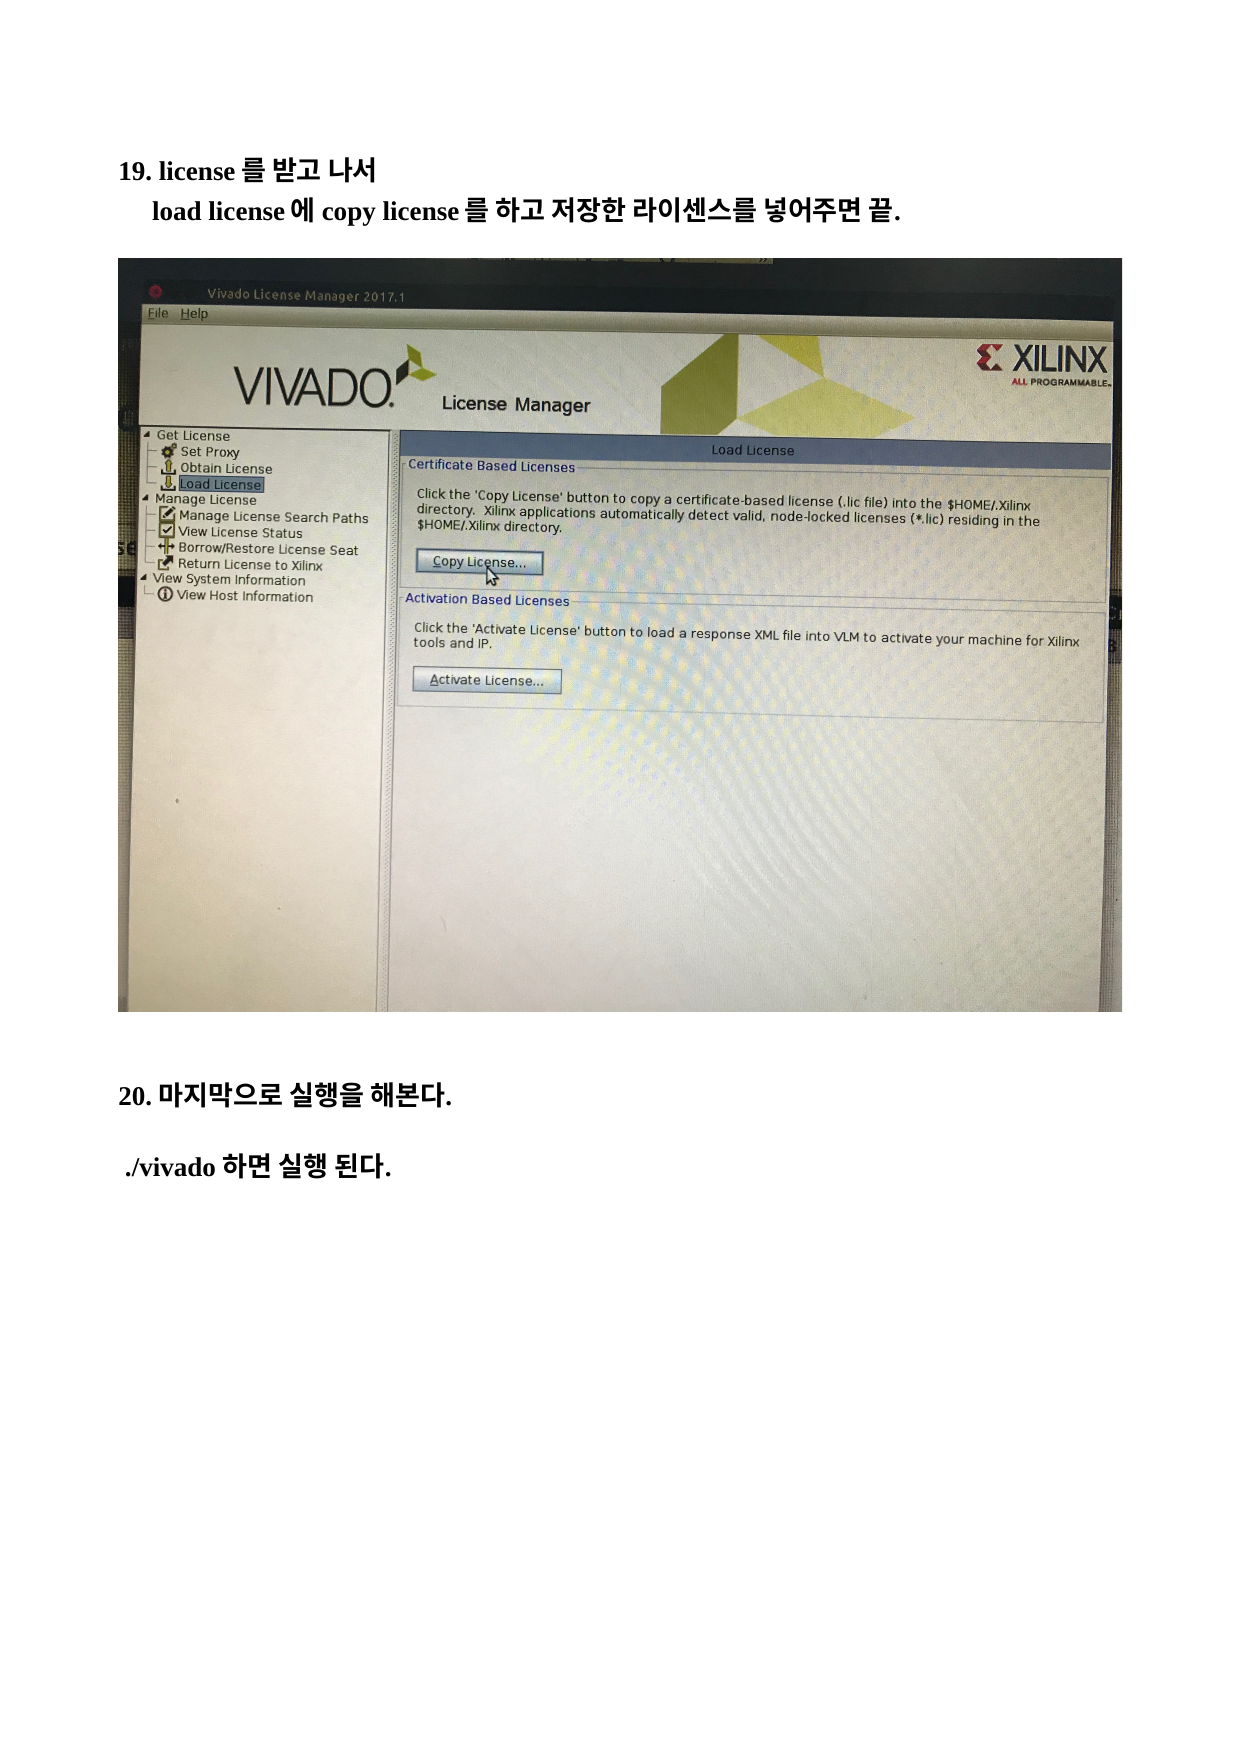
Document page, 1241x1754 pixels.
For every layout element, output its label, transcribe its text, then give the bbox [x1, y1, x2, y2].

picture [118, 258, 1123, 1012]
text 19. license를 받고 나서 [118, 149, 1122, 188]
text load license에 copy license를 하고 저장한 라이센스를 넣어주면 끝. [118, 188, 1122, 228]
text 20. 마지막으로 실행을 해본다. [118, 1074, 1122, 1113]
text ./vivado 하면 실행 된다. [118, 1144, 1122, 1184]
